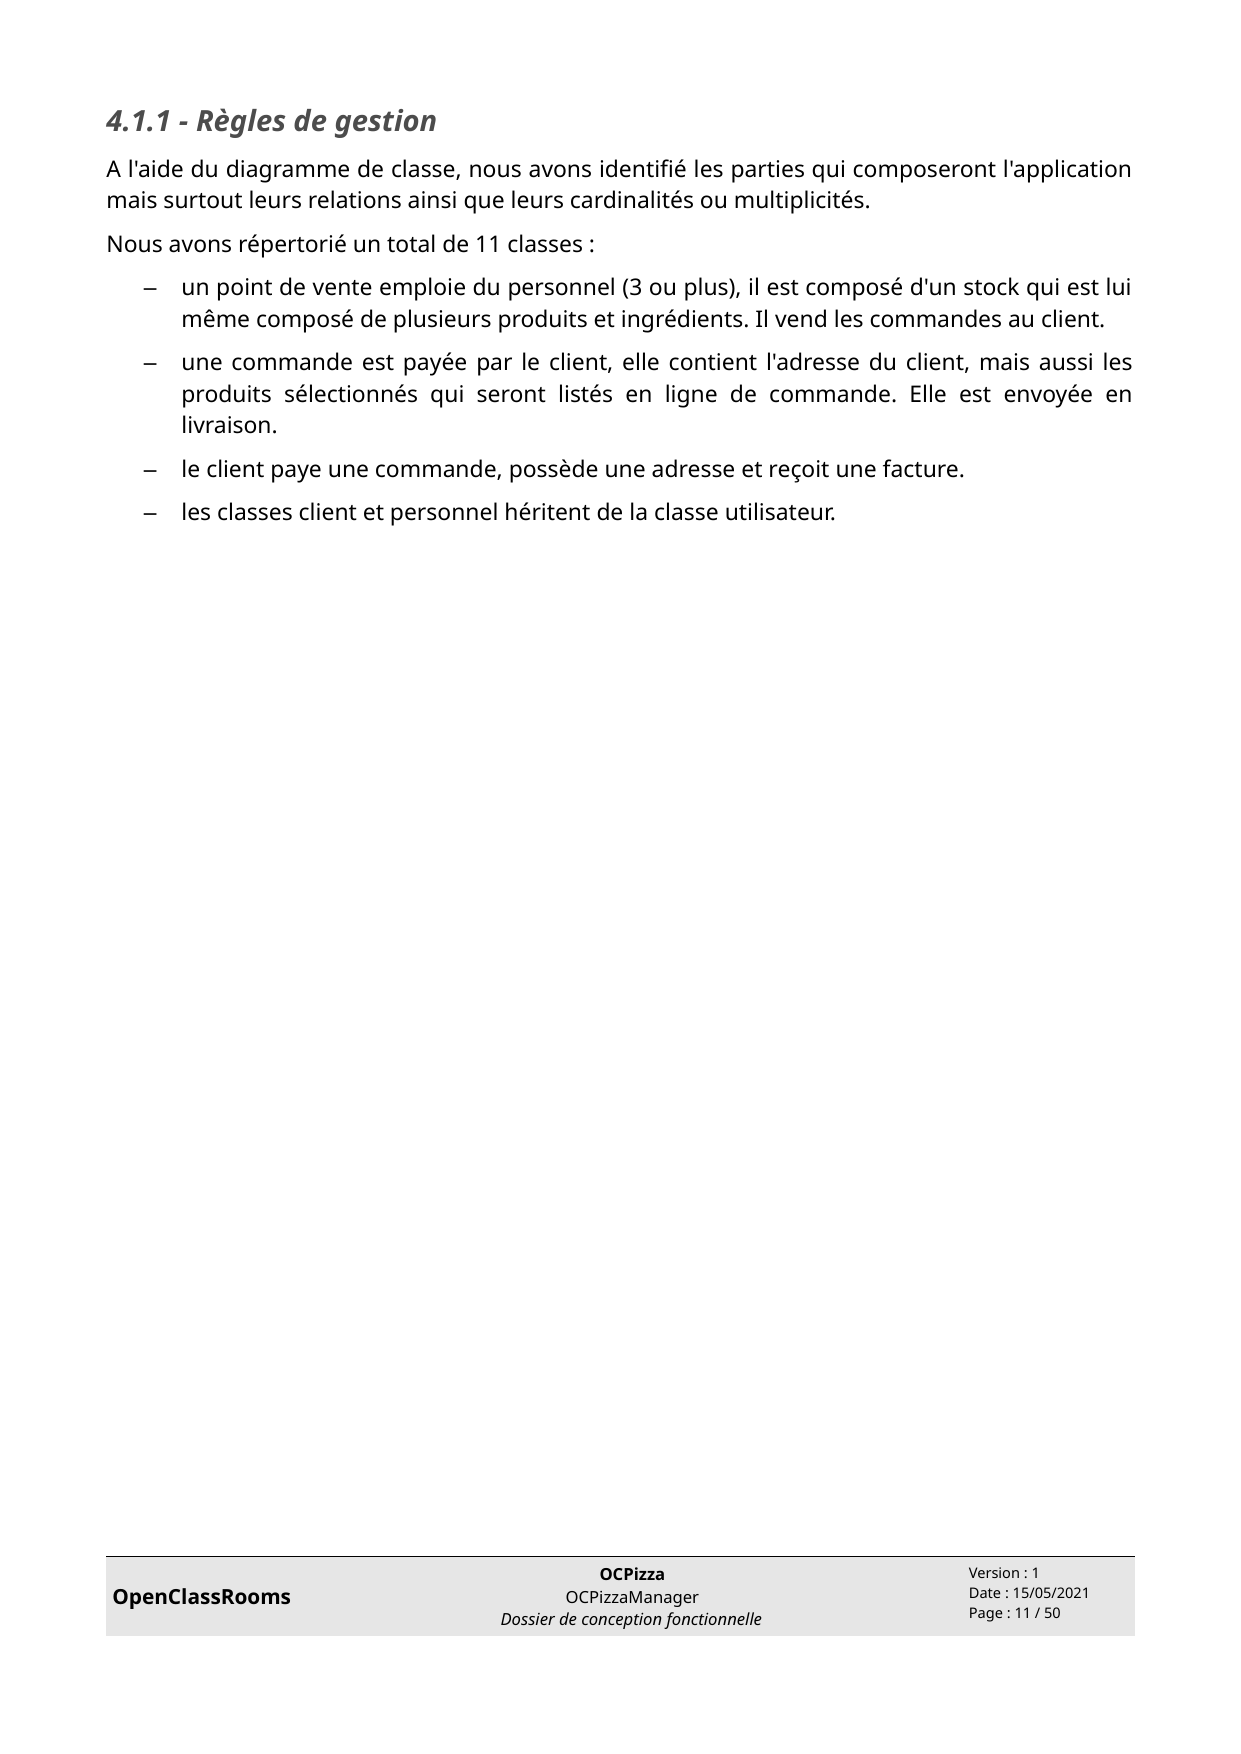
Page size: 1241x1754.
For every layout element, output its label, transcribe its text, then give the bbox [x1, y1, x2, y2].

list le client paye une commande, possède une adresse et reçoit une facture. [144, 452, 1134, 484]
list les classes client et personnel héritent de la classe utilisateur. [144, 496, 1134, 527]
subtitle Règles de gestion [106, 100, 1134, 140]
list un point de vente emploie du personnel (3 ou plus), il est composé d'un stock qui est lui même composé de plusieurs produits et ingrédients. Il vend les commandes au client. [144, 271, 1134, 334]
text Nous avons répertorié un total de 11 classes : [106, 227, 1134, 259]
text A l'aide du diagramme de classe, nous avons identifié les parties qui composeront l'application mais surtout leurs relations ainsi que leurs cardinalités ou multiplicités. [106, 152, 1134, 215]
list une commande est payée par le client, elle contient l'adresse du client, mais aussi les produits sélectionnés qui seront listés en ligne de commande. Elle est envoyée en livraison. [144, 346, 1134, 440]
